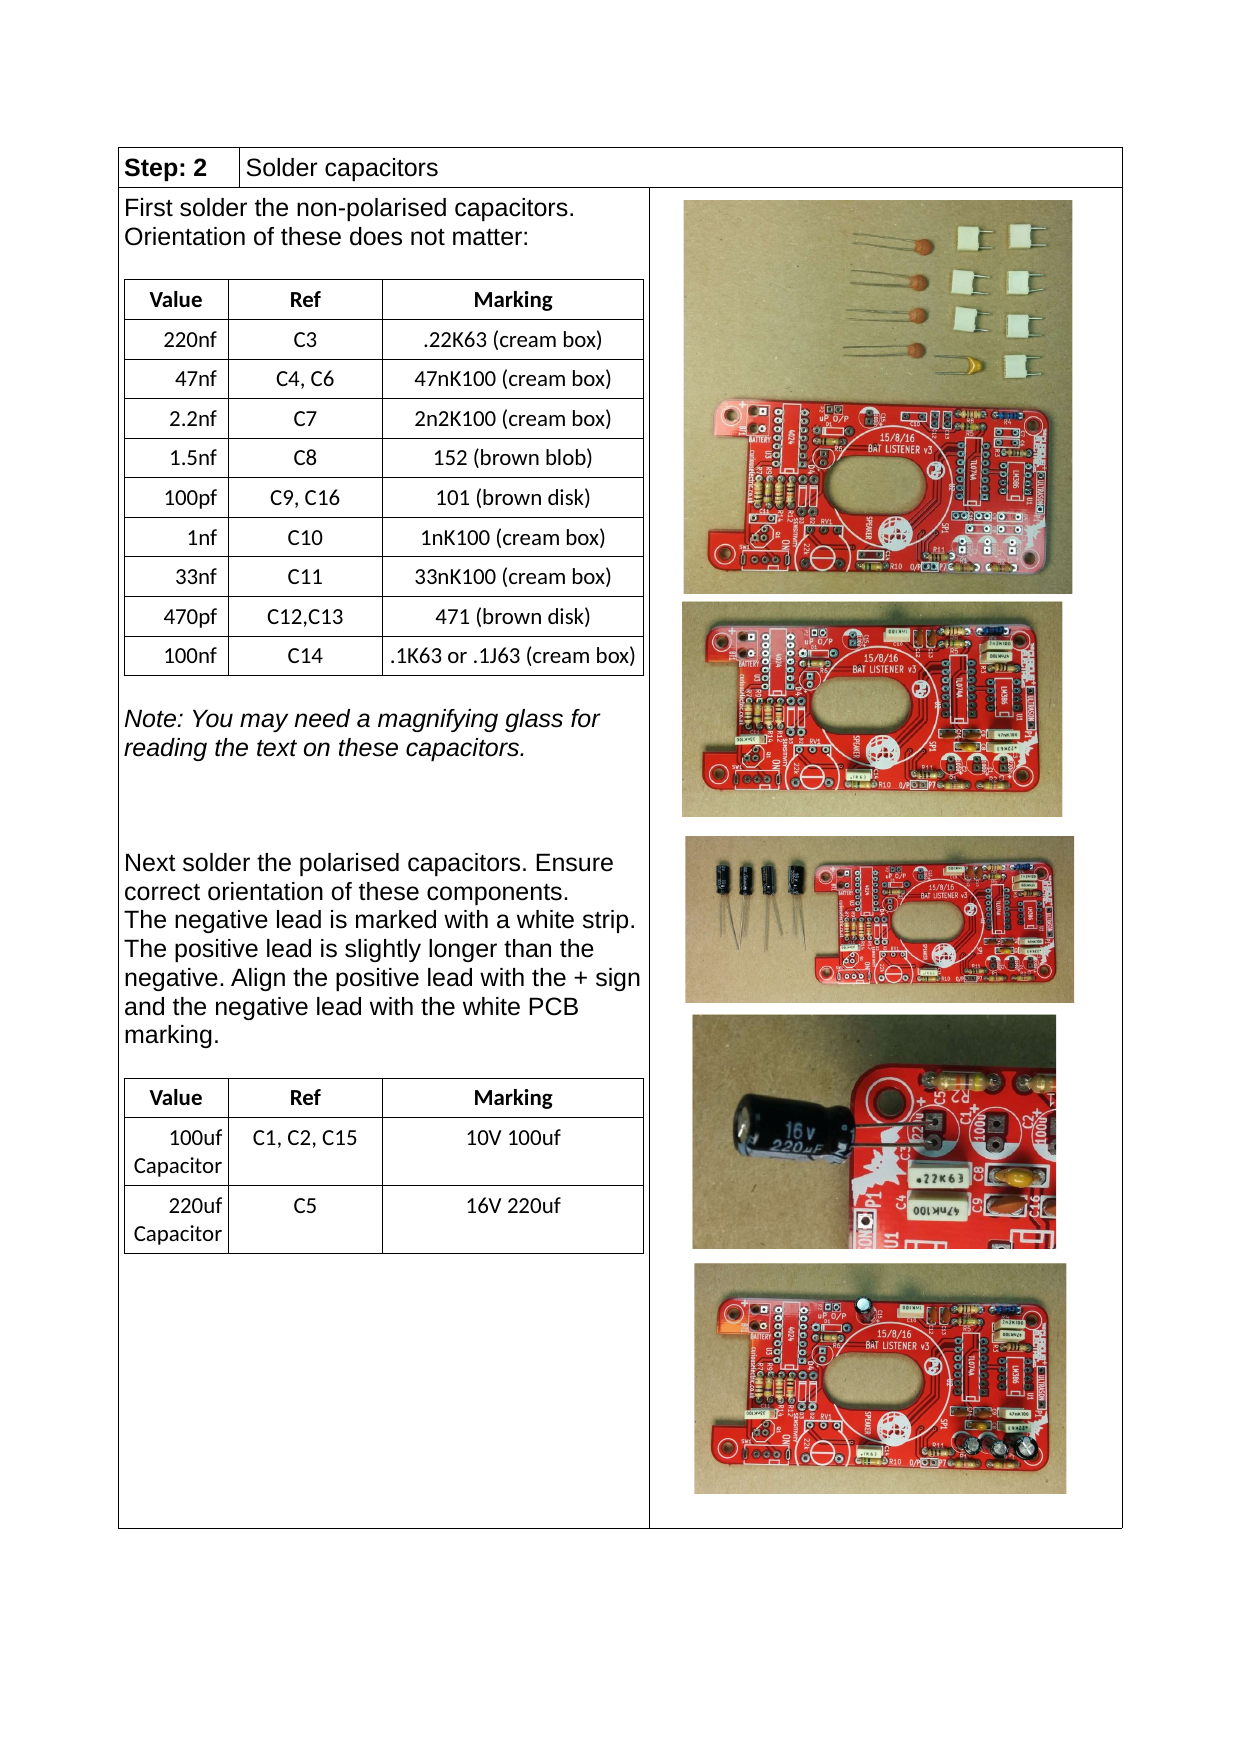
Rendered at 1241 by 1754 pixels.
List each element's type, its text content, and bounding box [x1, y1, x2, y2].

table_cell C5 [229, 1186, 382, 1252]
table_cell C9, C16 [229, 478, 382, 517]
table_cell 33nf [125, 557, 228, 596]
table_cell 471 (brown disk) [383, 597, 643, 636]
table_cell First solder the non-polarised capacitors. Orientation of these does not matter: Note: You may need a magnifying glass for reading the text on these capacitors. Next solder the polarised capacitors. Ensure correct orientation of these components. The negative lead is marked with a white strip. The positive lead is slightly longer than the negative. Align the positive lead with the + sign and the negative lead with the white PCB marking. [119, 188, 649, 1528]
table_cell 2.2nf [125, 399, 228, 438]
table_cell 2n2K100 (cream box) [383, 399, 643, 438]
table_header Marking [383, 1079, 643, 1117]
table_header Ref [229, 1079, 382, 1117]
table_cell 101 (brown disk) [383, 478, 643, 517]
table_cell 100uf Capacitor [125, 1118, 228, 1185]
table_cell 33nK100 (cream box) [383, 557, 643, 596]
table_cell C10 [229, 518, 382, 556]
table_cell 470pf [125, 597, 228, 636]
table_cell .1K63 or .1J63 (cream box) [383, 637, 643, 675]
table_cell 220uf Capacitor [125, 1186, 228, 1252]
table_header Solder capacitors [240, 148, 1122, 187]
table_header Ref [229, 280, 382, 319]
table_cell 100pf [125, 478, 228, 517]
table_header Step: 2 [119, 148, 239, 187]
table_cell 1nK100 (cream box) [383, 518, 643, 556]
table_cell C3 [229, 320, 382, 358]
table_cell 152 (brown blob) [383, 439, 643, 477]
table_cell 100nf [125, 637, 228, 675]
picture [694, 1263, 1067, 1494]
table_cell 1nf [125, 518, 228, 556]
table_cell C12,C13 [229, 597, 382, 636]
picture [692, 1014, 1057, 1249]
picture [683, 200, 1073, 594]
picture [685, 836, 1075, 1003]
table_cell C8 [229, 439, 382, 477]
table_cell C4, C6 [229, 360, 382, 398]
table_header Value [125, 1079, 228, 1117]
table_cell .22K63 (cream box) [383, 320, 643, 358]
table_cell 47nK100 (cream box) [383, 360, 643, 398]
table_cell C11 [229, 557, 382, 596]
table_cell C14 [229, 637, 382, 675]
table_cell C7 [229, 399, 382, 438]
table_cell C1, C2, C15 [229, 1118, 382, 1185]
table_cell 10V 100uf [383, 1118, 643, 1185]
table_cell 47nf [125, 360, 228, 398]
table_header Value [125, 280, 228, 319]
picture [682, 601, 1063, 817]
table_cell 1.5nf [125, 439, 228, 477]
table_cell [650, 188, 1122, 1014]
table_cell 16V 220uf [383, 1186, 643, 1252]
table_header Marking [383, 280, 643, 319]
table_cell 220nf [125, 320, 228, 358]
table_cell [650, 1015, 1122, 1528]
